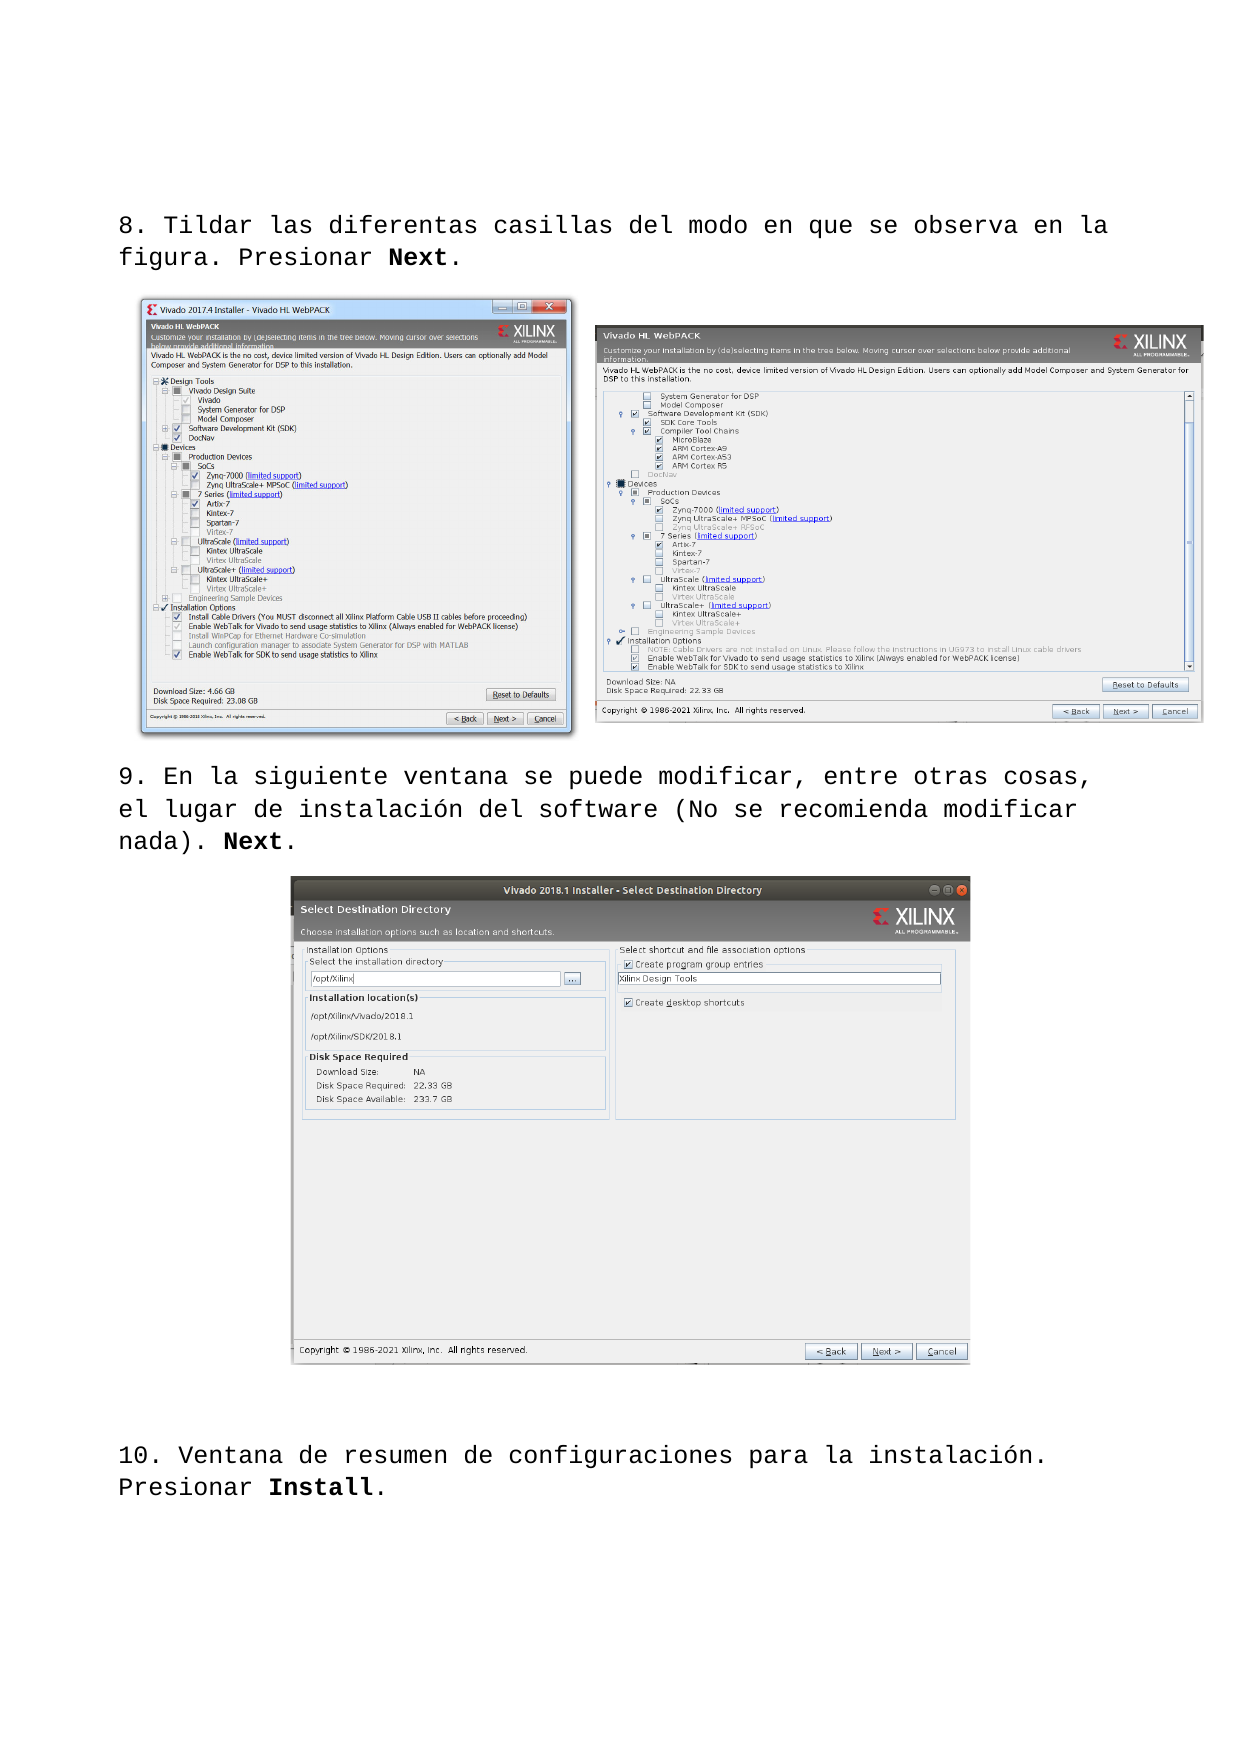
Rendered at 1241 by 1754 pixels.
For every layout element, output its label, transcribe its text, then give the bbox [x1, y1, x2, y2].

text 9. En la siguiente ventana se puede modificar, entre otras cosas, el lugar de instalación del software (No se recomienda modificar nada). Next. [118, 764, 1122, 857]
picture [290, 876, 971, 1365]
picture [133, 292, 580, 741]
text 8. Tildar las diferentas casillas del modo en que se observa en la figura. Presionar Next. [118, 212, 1122, 273]
picture [595, 325, 1204, 723]
text 10. Ventana de resumen de configuraciones para la instalación. Presionar Install. [118, 1442, 1122, 1503]
